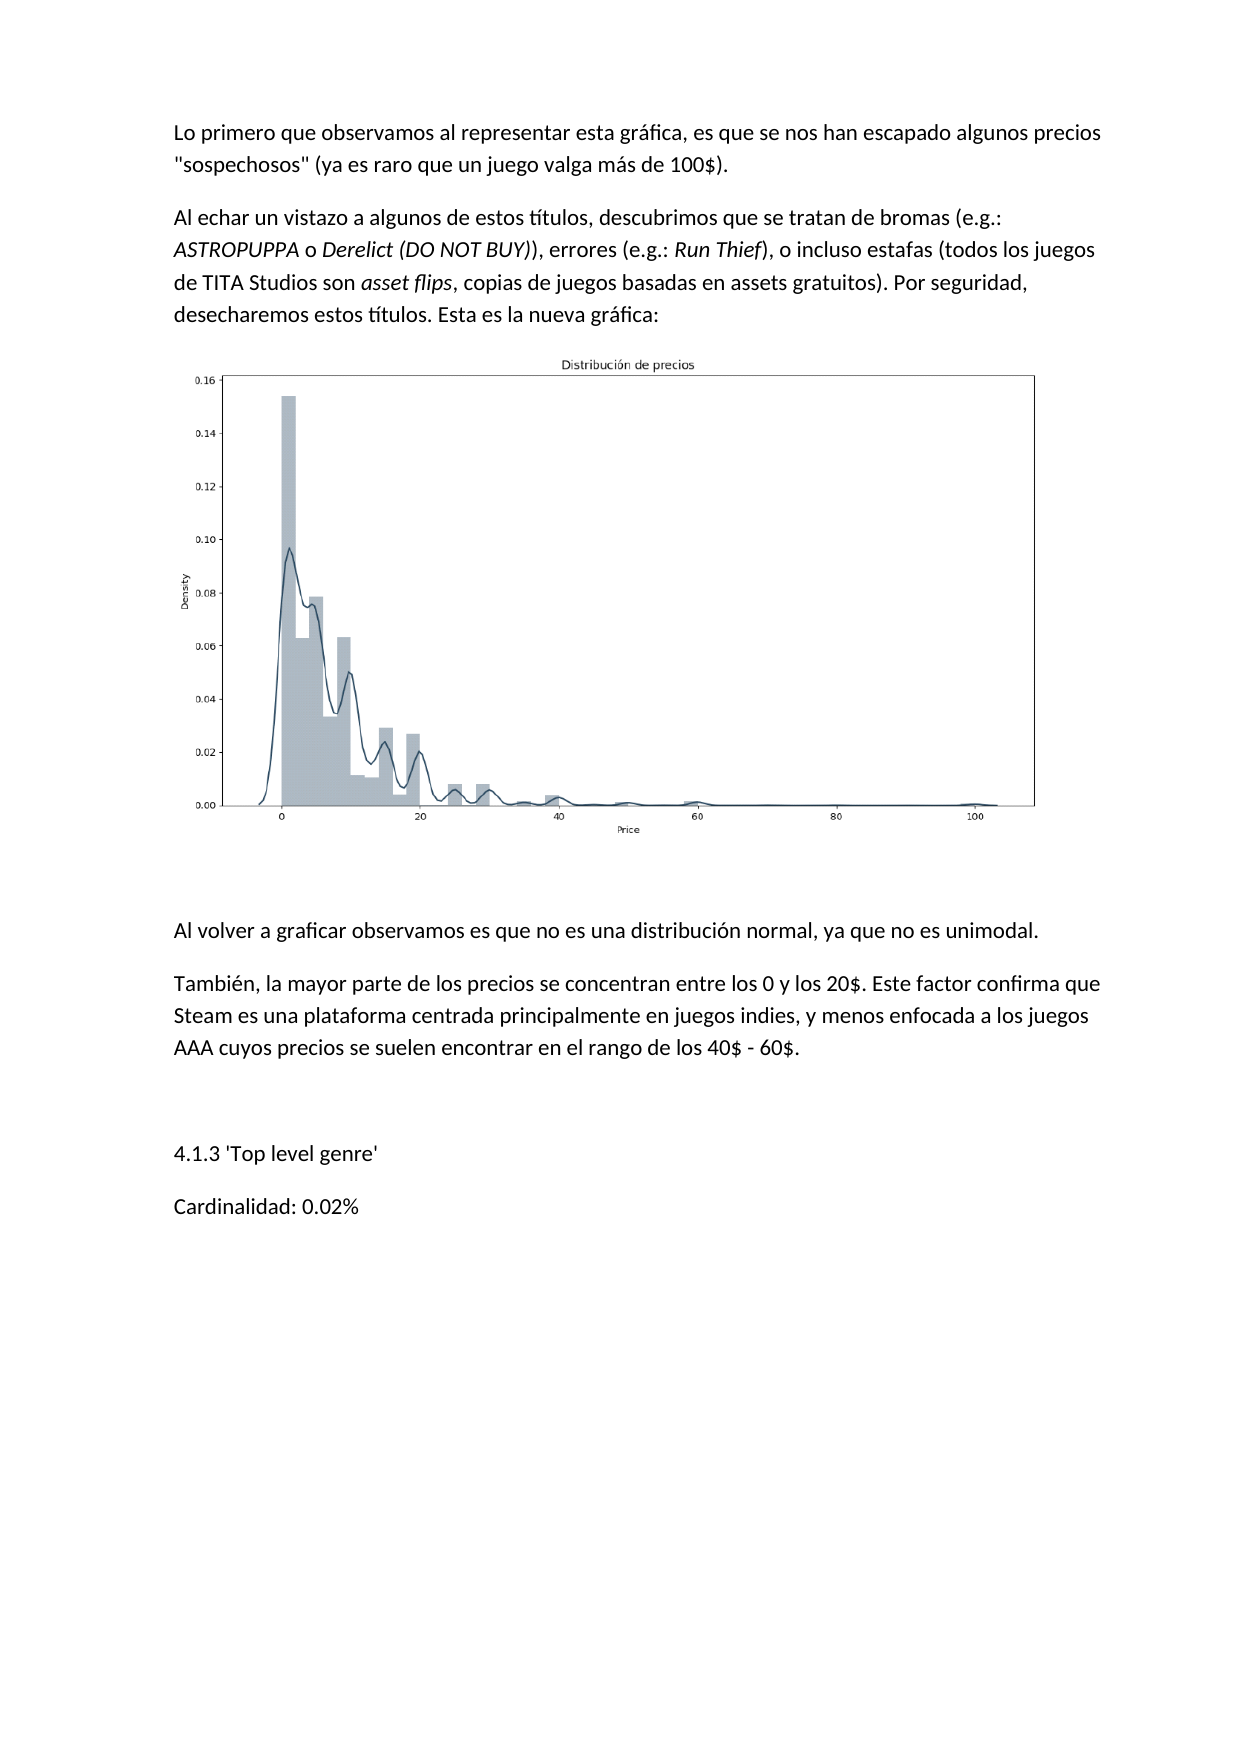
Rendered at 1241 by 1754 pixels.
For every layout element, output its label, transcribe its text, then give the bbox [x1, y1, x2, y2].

text Lo primero que observamos al representar esta gráfica, es que se nos han escapado algunos precios "sospechosos" (ya es raro que un juego valga más de 100$). [174, 118, 1122, 178]
text También, la mayor parte de los precios se concentran entre los 0 y los 20$. Este factor confirma que Steam es una plataforma centrada principalmente en juegos indies, y menos enfocada a los juegos AAA cuyos precios se suelen encontrar en el rango de los 40$ - 60$. [174, 969, 1122, 1061]
text Al echar un vistazo a algunos de estos títulos, descubrimos que se tratan de bromas (e.g.: ASTROPUPPA o Derelict (DO NOT BUY)), errores (e.g.: Run Thief), o incluso estafas (todos los juegos de TITA Studios son asset flips, copias de juegos basadas en assets gratuitos). Por seguridad, desecharemos estos títulos. Esta es la nueva gráfica: [174, 203, 1122, 328]
text 4.1.3 'Top level genre' [174, 1139, 1122, 1167]
text Cardinalidad: 0.02% [174, 1192, 1122, 1220]
text Al volver a graficar observamos es que no es una distribución normal, ya que no es unimodal. [174, 916, 1122, 944]
